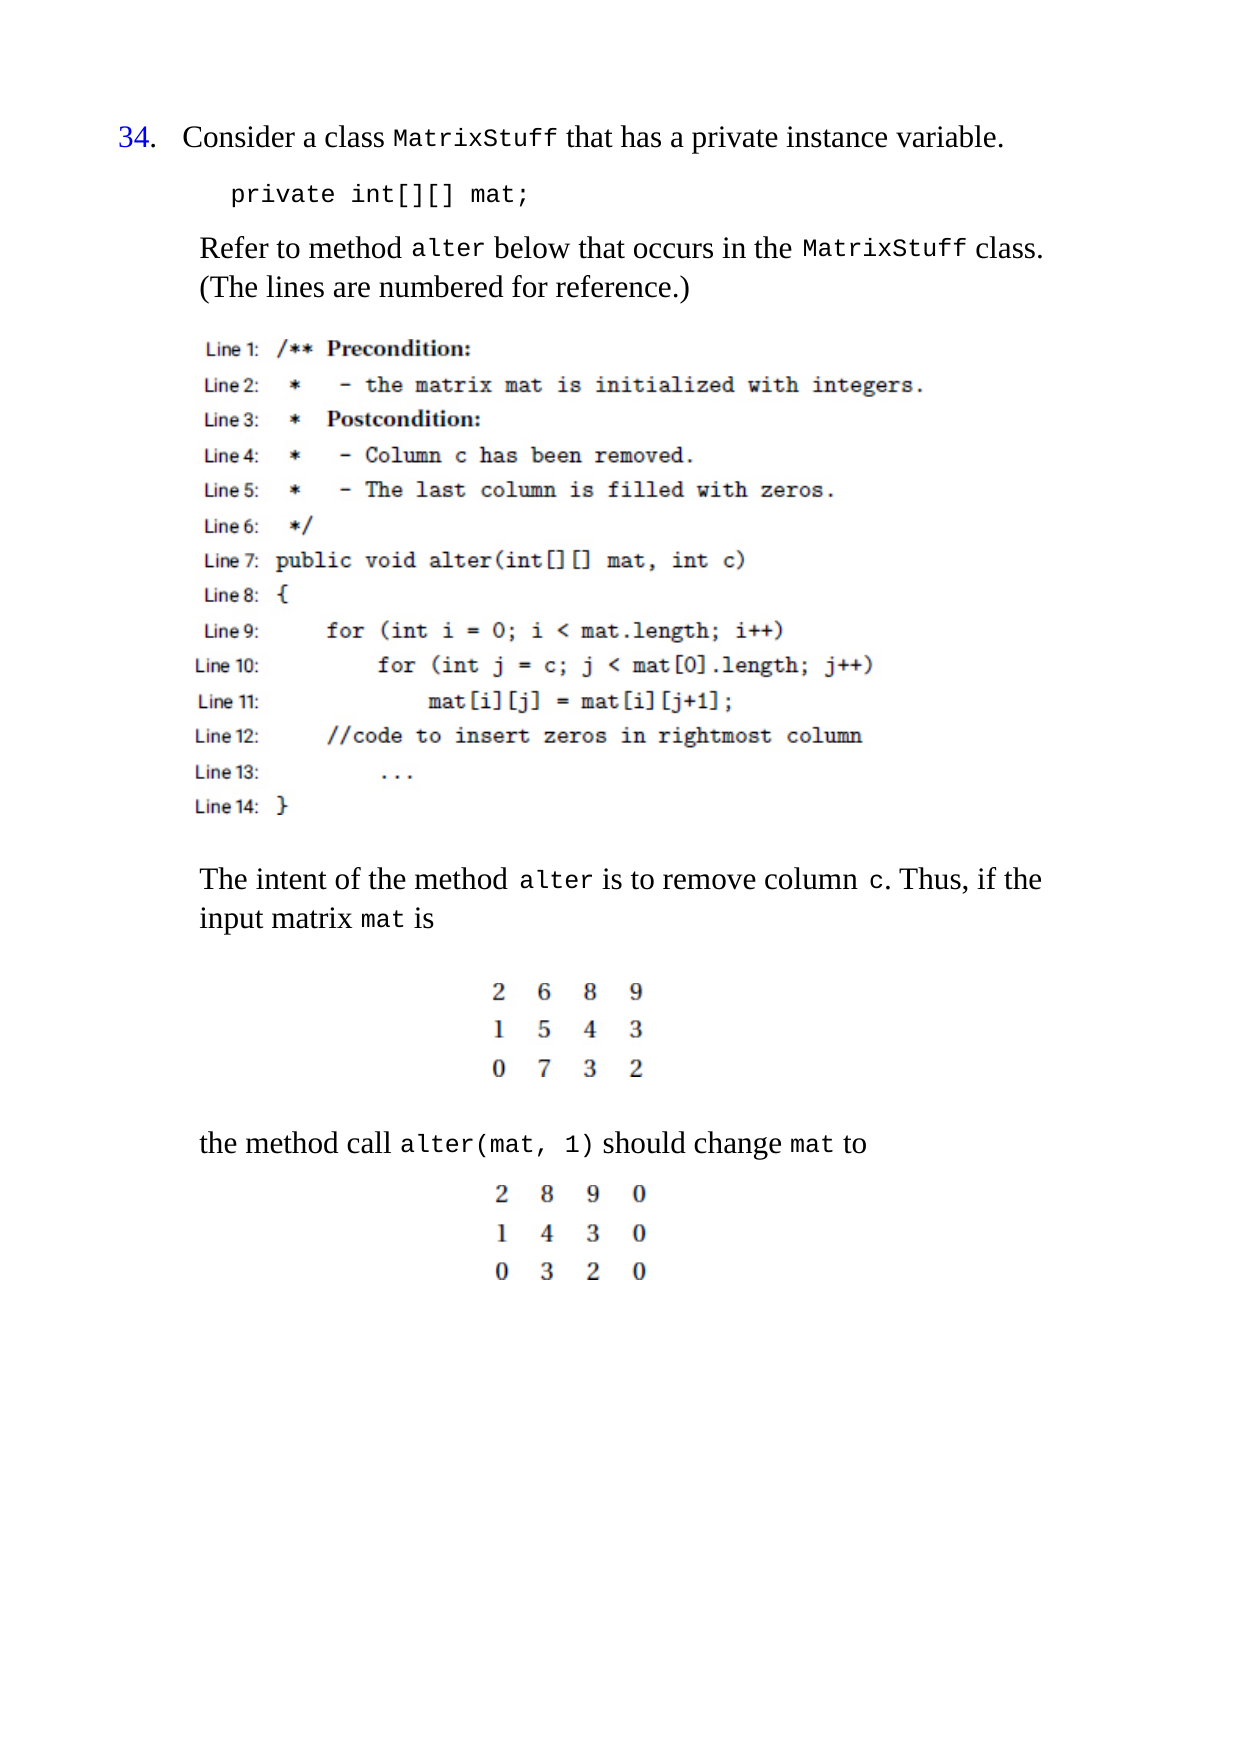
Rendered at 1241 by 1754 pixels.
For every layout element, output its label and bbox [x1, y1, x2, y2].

picture [495, 1185, 647, 1280]
picture [195, 339, 924, 815]
picture [492, 983, 644, 1077]
